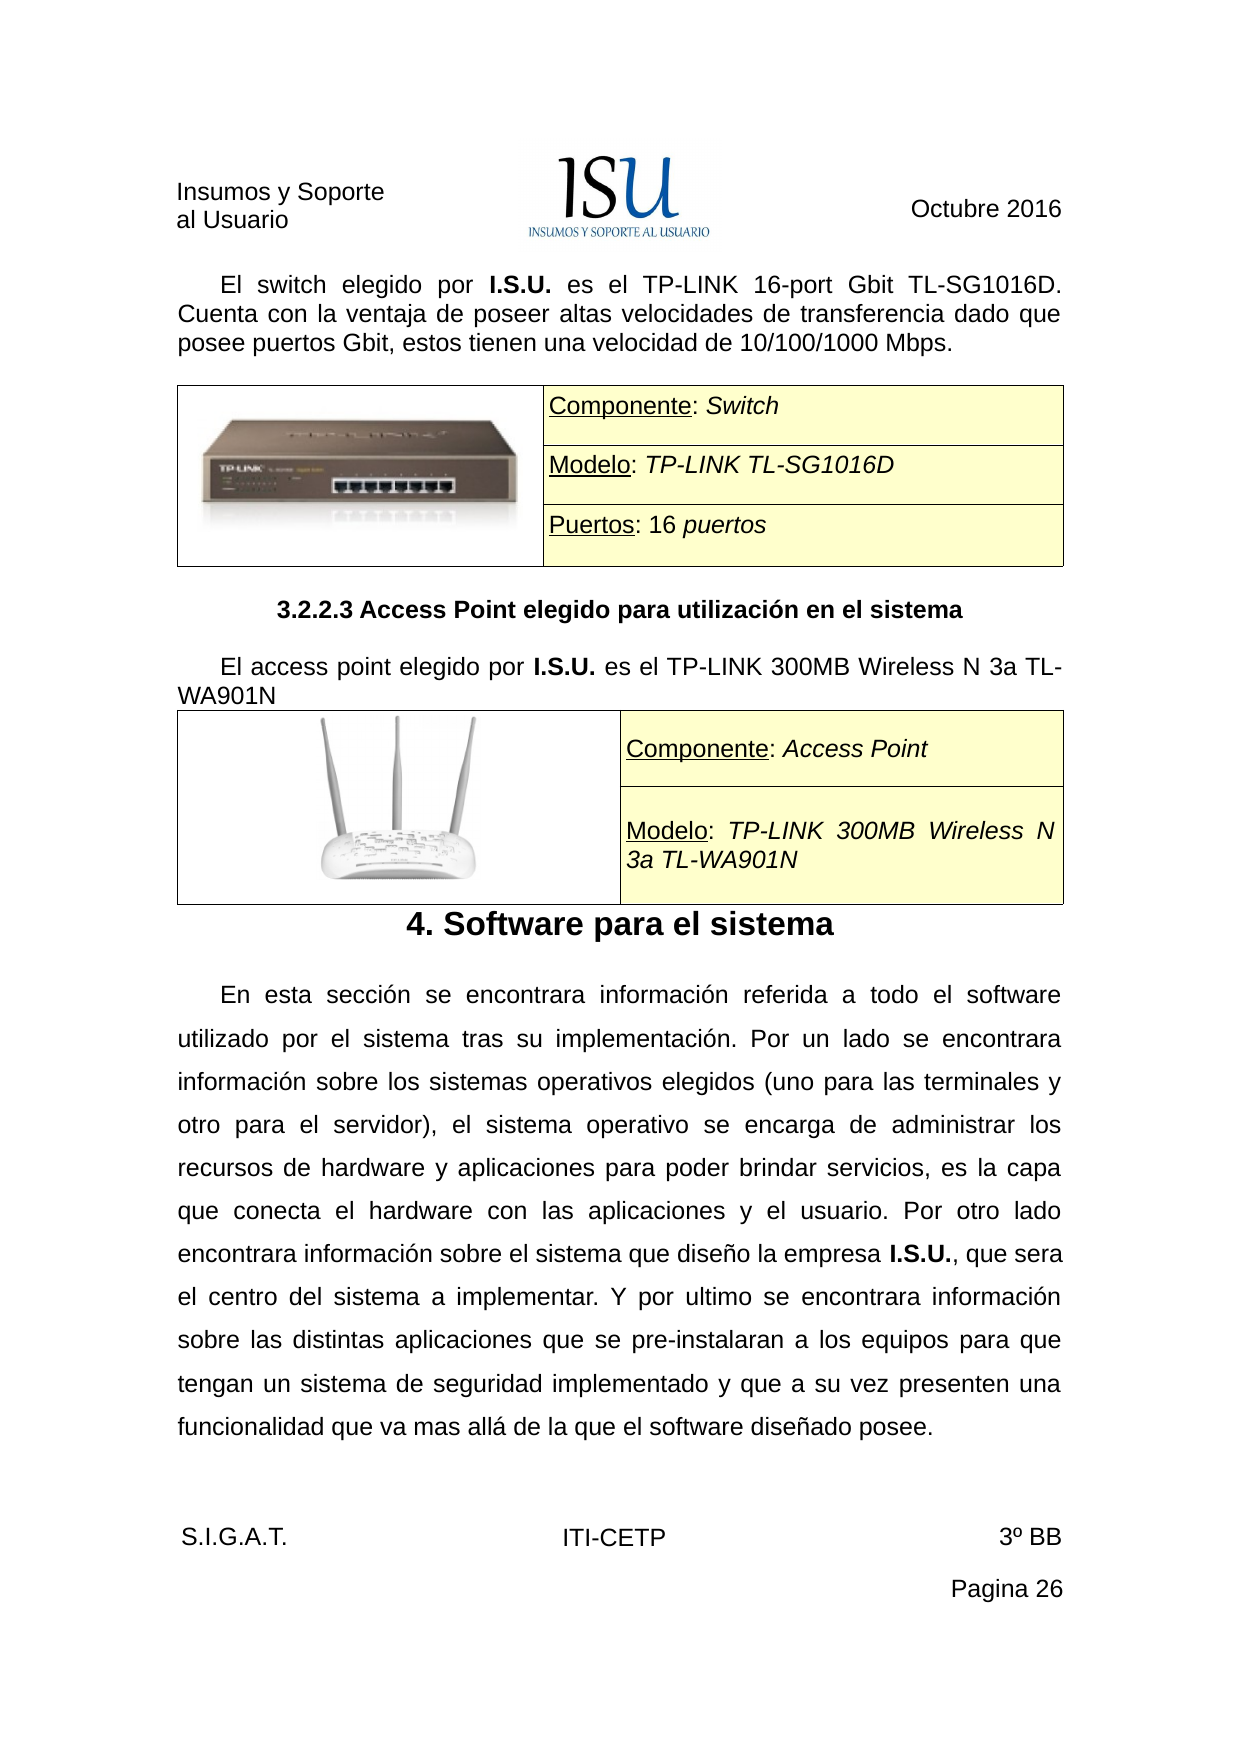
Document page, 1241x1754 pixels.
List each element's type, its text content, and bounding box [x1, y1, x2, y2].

text El access point elegido por I.S.U. es el TP-LINK 300MB Wireless N 3a TL-WA901N [177, 652, 1063, 710]
table_header Componente: Access Point [621, 711, 1063, 786]
picture [316, 715, 481, 880]
picture [517, 138, 723, 252]
table_header [178, 711, 620, 903]
text 4. Software para el sistema [177, 905, 1063, 942]
table_cell Modelo: TP-LINK TL-SG1016D [544, 446, 1063, 504]
table_cell Modelo: TP-LINK 300MB Wireless N 3a TL-WA901N [621, 787, 1063, 903]
picture [196, 406, 524, 532]
text En esta sección se encontrara información referida a todo el software utilizado por el sistema tras su implementación. Por un lado se encontrara información sobre los sistemas operativos elegidos (uno para las terminales y otro para el servidor), el sistema operativo se encarga de administrar los recursos de hardware y aplicaciones para poder brindar servicios, es la capa que conecta el hardware con las aplicaciones y el usuario. Por otro lado encontrara información sobre el sistema que diseño la empresa I.S.U., que sera el centro del sistema a implementar. Y por ultimo se encontrara información sobre las distintas aplicaciones que se pre-instalaran a los equipos para que tengan un sistema de seguridad implementado y que a su vez presenten una funcionalidad que va mas allá de la que el software diseñado posee. [177, 980, 1063, 1440]
text El switch elegido por I.S.U. es el TP-LINK 16-port Gbit TL-SG1016D. Cuenta con la ventaja de poseer altas velocidades de transferencia dado que posee puertos Gbit, estos tienen una velocidad de 10/100/1000 Mbps. [177, 270, 1063, 356]
text 3.2.2.3 Access Point elegido para utilización en el sistema [177, 595, 1063, 623]
table_header Componente: Switch [544, 386, 1063, 444]
table_cell Puertos: 16 puertos [544, 505, 1063, 566]
table_header [178, 386, 543, 566]
